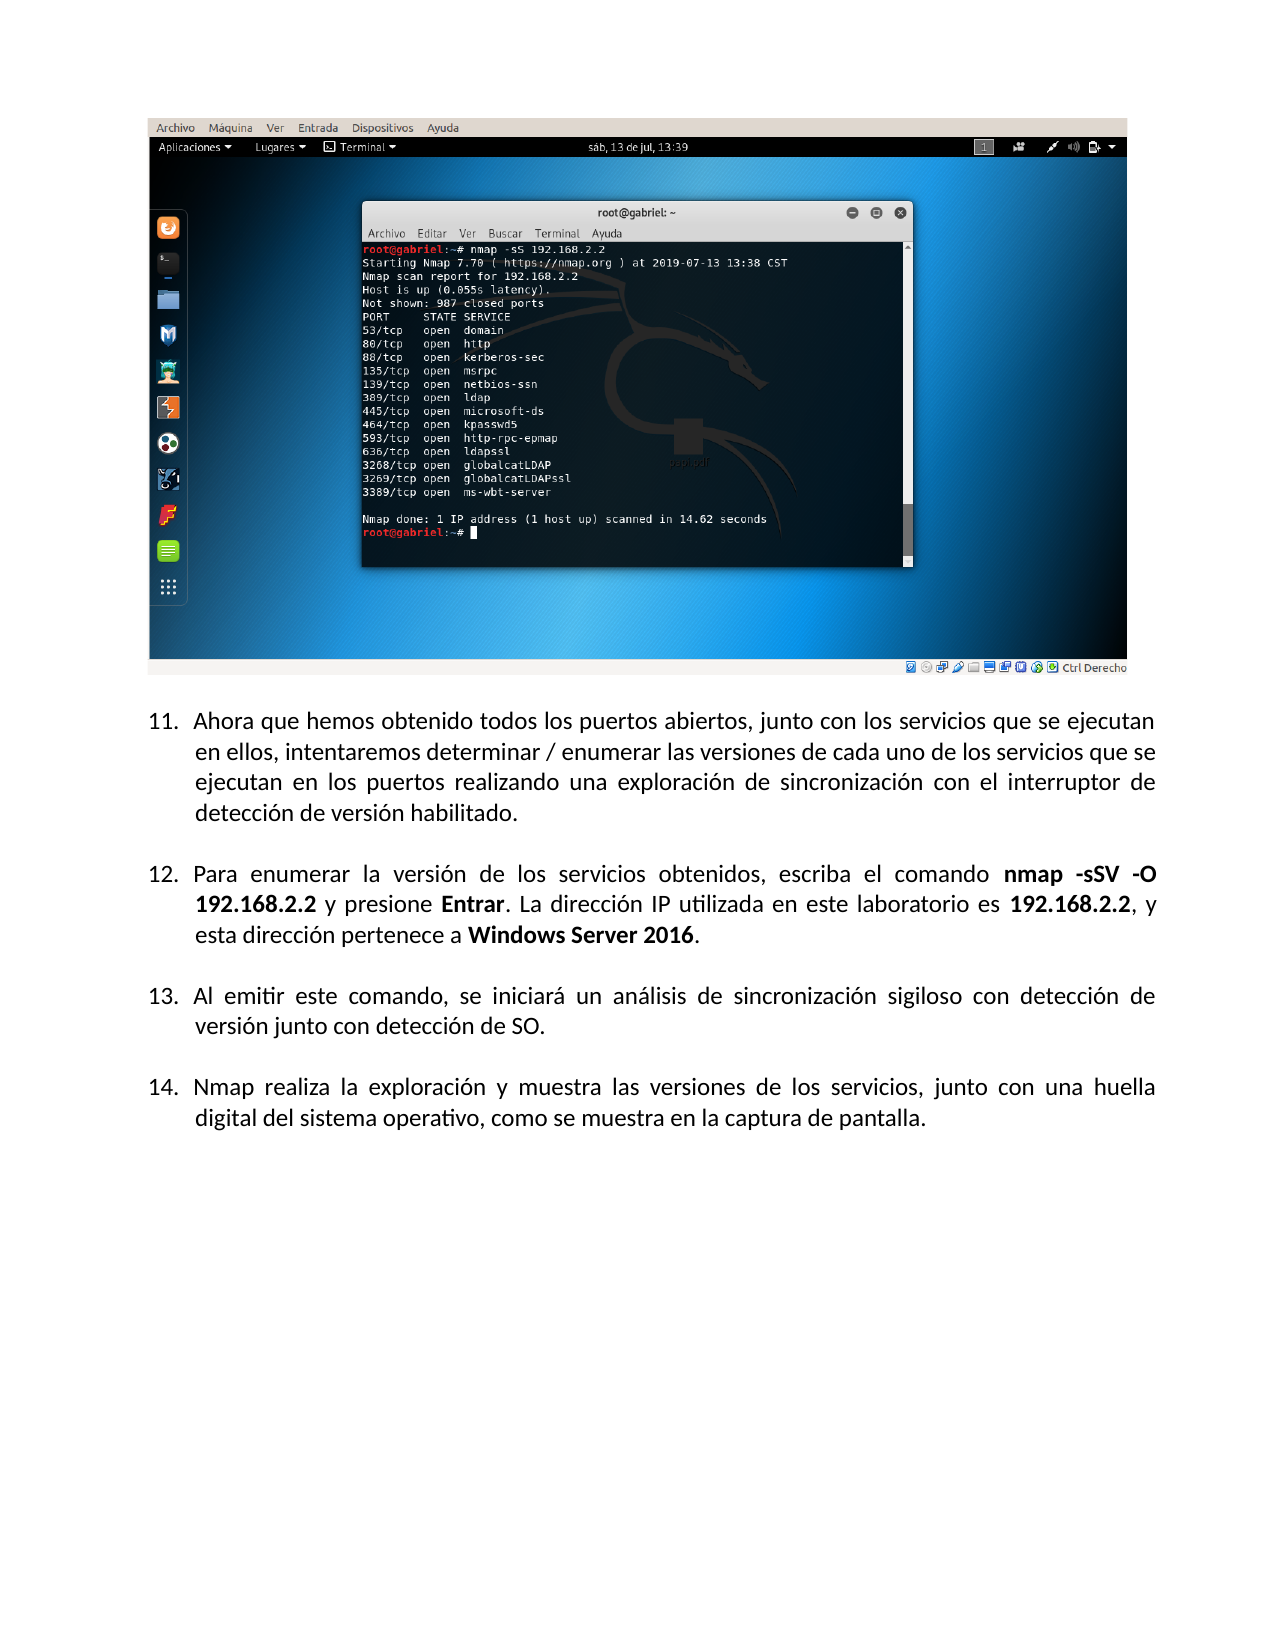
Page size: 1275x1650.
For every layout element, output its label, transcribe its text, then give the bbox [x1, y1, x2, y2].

list Al emitir este comando, se iniciará un análisis de sincronización sigiloso con detección de versión junto con detección de SO. [148, 980, 1157, 1041]
list Ahora que hemos obtenido todos los puertos abiertos, junto con los servicios que se ejecutan en ellos, intentaremos determinar / enumerar las versiones de cada uno de los servicios que se ejecutan en los puertos realizando una exploración de sincronización con el interruptor de detección de versión habilitado. [148, 705, 1157, 827]
picture [147, 118, 1128, 675]
list Para enumerar la versión de los servicios obtenidos, escriba el comando nmap -sSV -O 192.168.2.2 y presione Entrar. La dirección IP utilizada en este laboratorio es 192.168.2.2, y esta dirección pertenece a Windows Server 2016. [148, 858, 1157, 949]
list Nmap realiza la exploración y muestra las versiones de los servicios, junto con una huella digital del sistema operativo, como se muestra en la captura de pantalla. [148, 1072, 1157, 1133]
